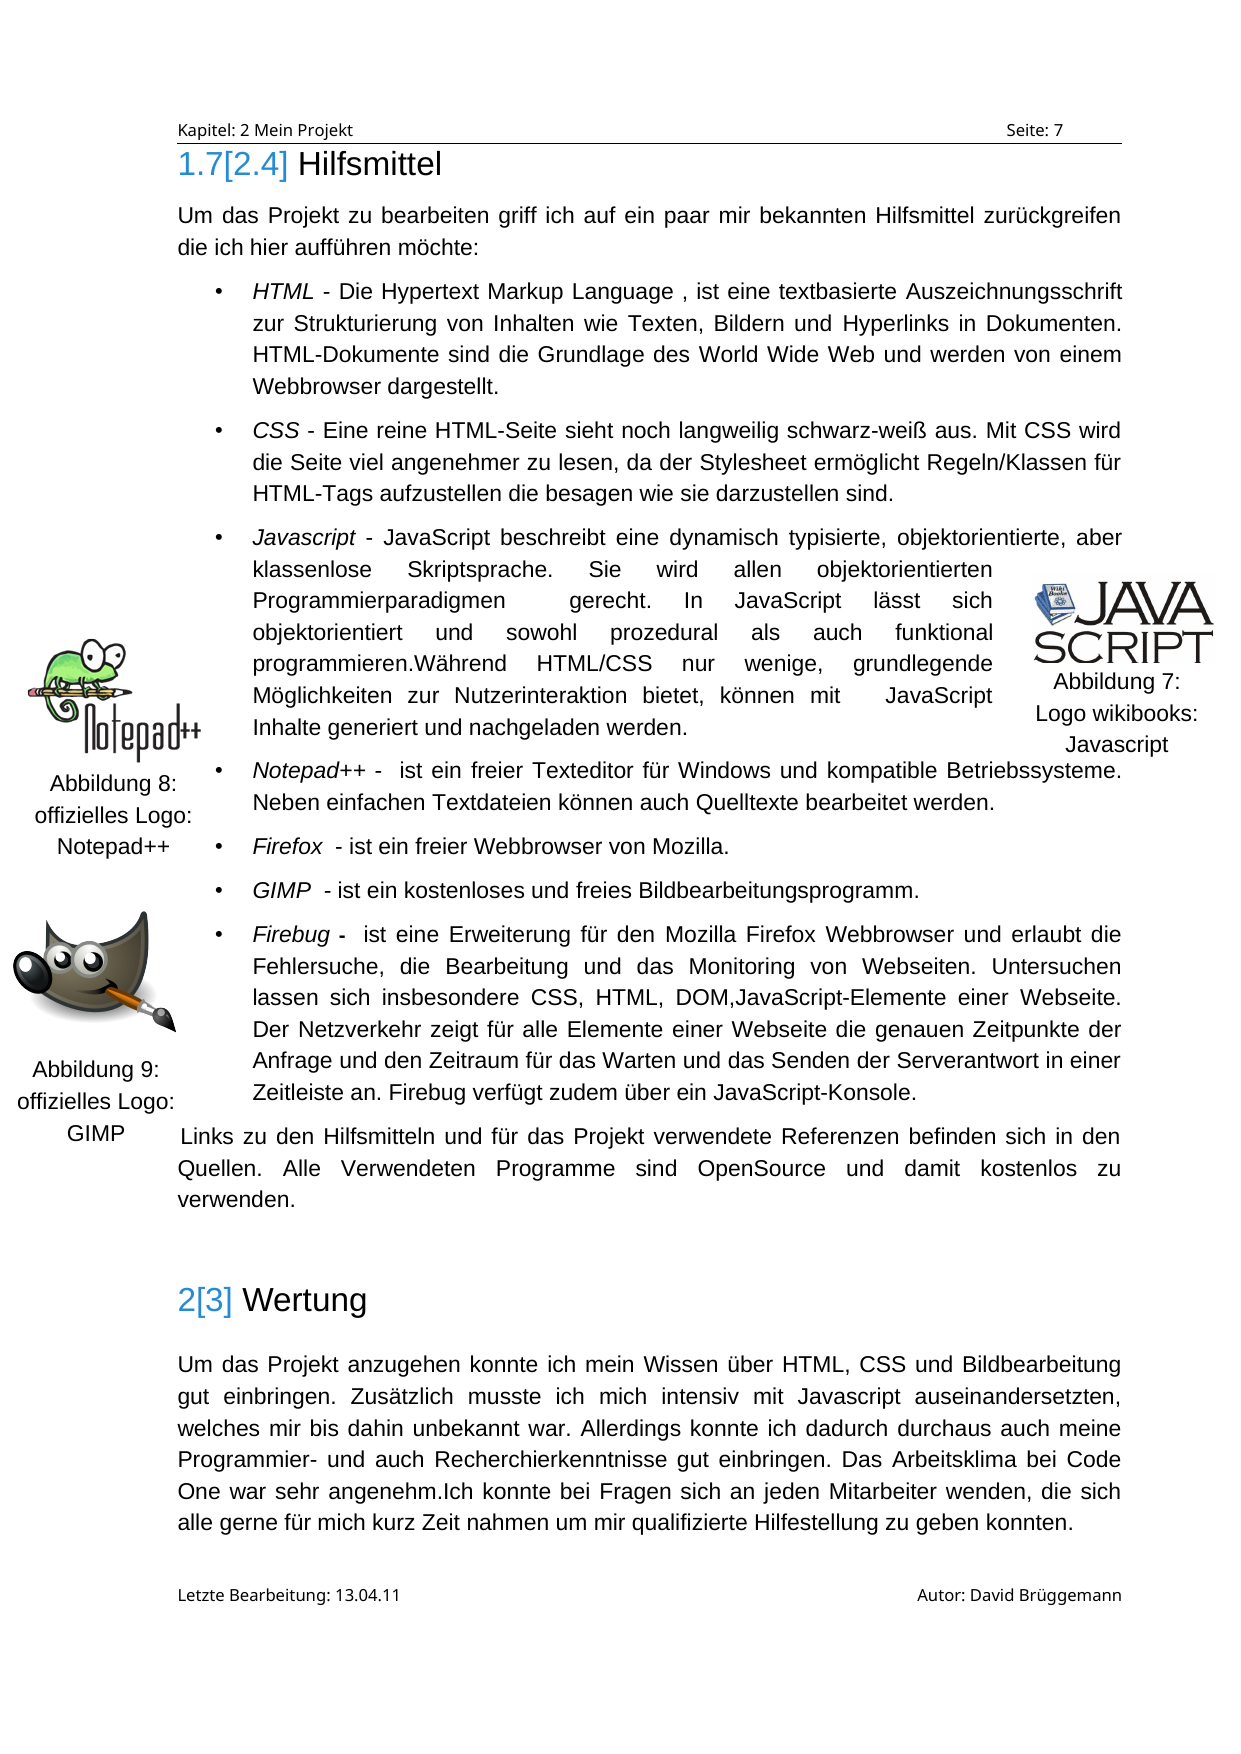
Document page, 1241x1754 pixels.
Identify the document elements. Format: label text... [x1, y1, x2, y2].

list Notepad++ - ist ein freier Texteditor für Windows und kompatible Betriebssysteme. Neben einfachen Textdateien können auch Quelltexte bearbeitet werden. [215, 757, 1122, 815]
picture [11, 882, 181, 1052]
picture [24, 633, 203, 765]
list HTML - Die Hypertext Markup Language , ist eine textbasierte Auszeichnungsschrift zur Strukturierung von Inhalten wie Texten, Bildern und Hyperlinks in Dokumenten. HTML-Dokumente sind die Grundlage des World Wide Web und werden von einem Webbrowser dargestellt. [215, 278, 1122, 399]
subtitle Hilfsmittel [177, 144, 1122, 182]
text Um das Projekt zu bearbeiten griff ich auf ein paar mir bekannten Hilfsmittel zurückgreifen die ich hier aufführen möchte: [177, 202, 1122, 260]
text Links zu den Hilfsmitteln und für das Projekt verwendete Referenzen befinden sich in den Quellen. Alle Verwendeten Programme sind OpenSource und damit kostenlos zu verwenden. [177, 1123, 1122, 1213]
picture [1032, 571, 1215, 663]
list Javascript - JavaScript beschreibt eine dynamisch typisierte, objektorientierte, aber klassenlose Skriptsprache. Sie wird allen objektorientierten Programmierparadigmen gerecht. In JavaScript lässt sich objektorientiert und sowohl prozedural als auch funktional programmieren.Während HTML/CSS nur wenige, grundlegende Möglichkeiten zur Nutzerinteraktion bietet, können mit JavaScript Inhalte generiert und nachgeladen werden. [215, 524, 1122, 740]
list GIMP - ist ein kostenloses und freies Bildbearbeitungsprogramm. [215, 877, 1122, 903]
text Um das Projekt anzugehen konnte ich mein Wissen über HTML, CSS und Bildbearbeitung gut einbringen. Zusätzlich musste ich mich intensiv mit Javascript auseinandersetzten, welches mir bis dahin unbekannt war. Allerdings konnte ich dadurch durchaus auch meine Programmier- und auch Recherchierkenntnisse gut einbringen. Das Arbeitsklima bei Code One war sehr angenehm.Ich konnte bei Fragen sich an jeden Mitarbeiter wenden, die sich alle gerne für mich kurz Zeit nahmen um mir qualifizierte Hilfestellung zu geben konnten. [177, 1351, 1122, 1536]
list Javascript - JavaScript beschreibt eine dynamisch typisierte, objektorientierte, aber klassenlose Skriptsprache. Sie wird allen objektorientierten Programmierparadigmen gerecht. In JavaScript lässt sich objektorientiert und sowohl prozedural als auch funktional programmieren.Während HTML/CSS nur wenige, grundlegende Möglichkeiten zur Nutzerinteraktion bietet, können mit JavaScript Inhalte generiert und nachgeladen werden. [24, 584, 202, 633]
list Firefox - ist ein freier Webbrowser von Mozilla. [11, 832, 180, 882]
list CSS - Eine reine HTML-Seite sieht noch langweilig schwarz-weiß aus. Mit CSS wird die Seite viel angenehmer zu lesen, da der Stylesheet ermöglicht Regeln/Klassen für HTML-Tags aufzustellen die besagen wie sie darzustellen sind. [215, 417, 1122, 506]
list Abbildung 7: Logo wikibooks: Javascript [993, 621, 1240, 757]
list Abbildung 9: offizielles Logo: GIMP [11, 1052, 180, 1146]
subtitle Wertung [177, 1280, 1122, 1319]
list Firebug - ist eine Erweiterung für den Mozilla Firefox Webbrowser und erlaubt die Fehlersuche, die Bearbeitung und das Monitoring von Webseiten. Untersuchen lassen sich insbesondere CSS, HTML, DOM,JavaScript-Elemente einer Webseite. Der Netzverkehr zeigt für alle Elemente einer Webseite die genauen Zeitpunkte der Anfrage und den Zeitraum für das Warten und das Senden der Serverantwort in einer Zeitleiste an. Firebug verfügt zudem über ein JavaScript-Konsole. [215, 921, 1122, 1105]
list Abbildung 8: offizielles Logo: Notepad++ [24, 765, 202, 859]
list Firefox - ist ein freier Webbrowser von Mozilla. [215, 833, 1122, 859]
